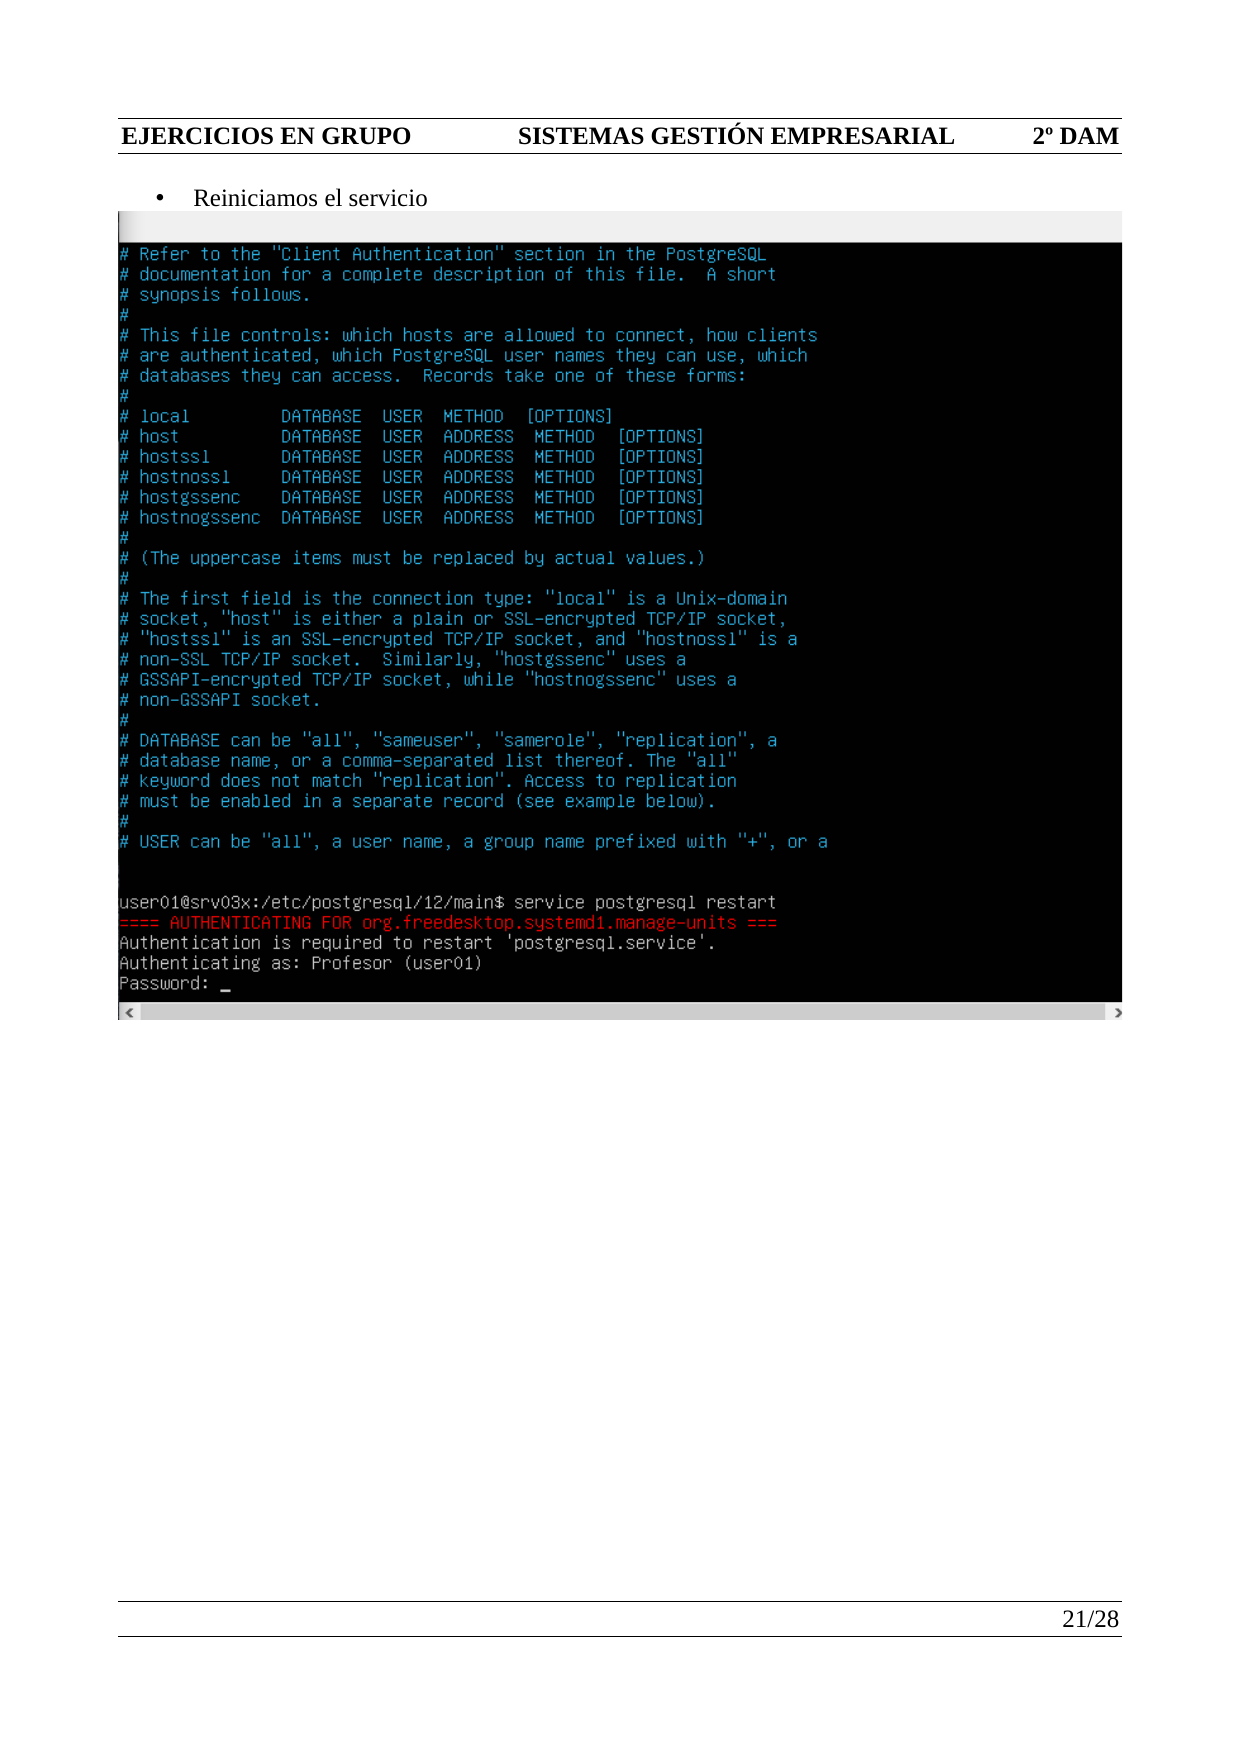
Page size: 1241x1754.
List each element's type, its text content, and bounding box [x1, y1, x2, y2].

picture [118, 211, 1123, 1020]
list Reiniciamos el servicio [156, 183, 1122, 211]
